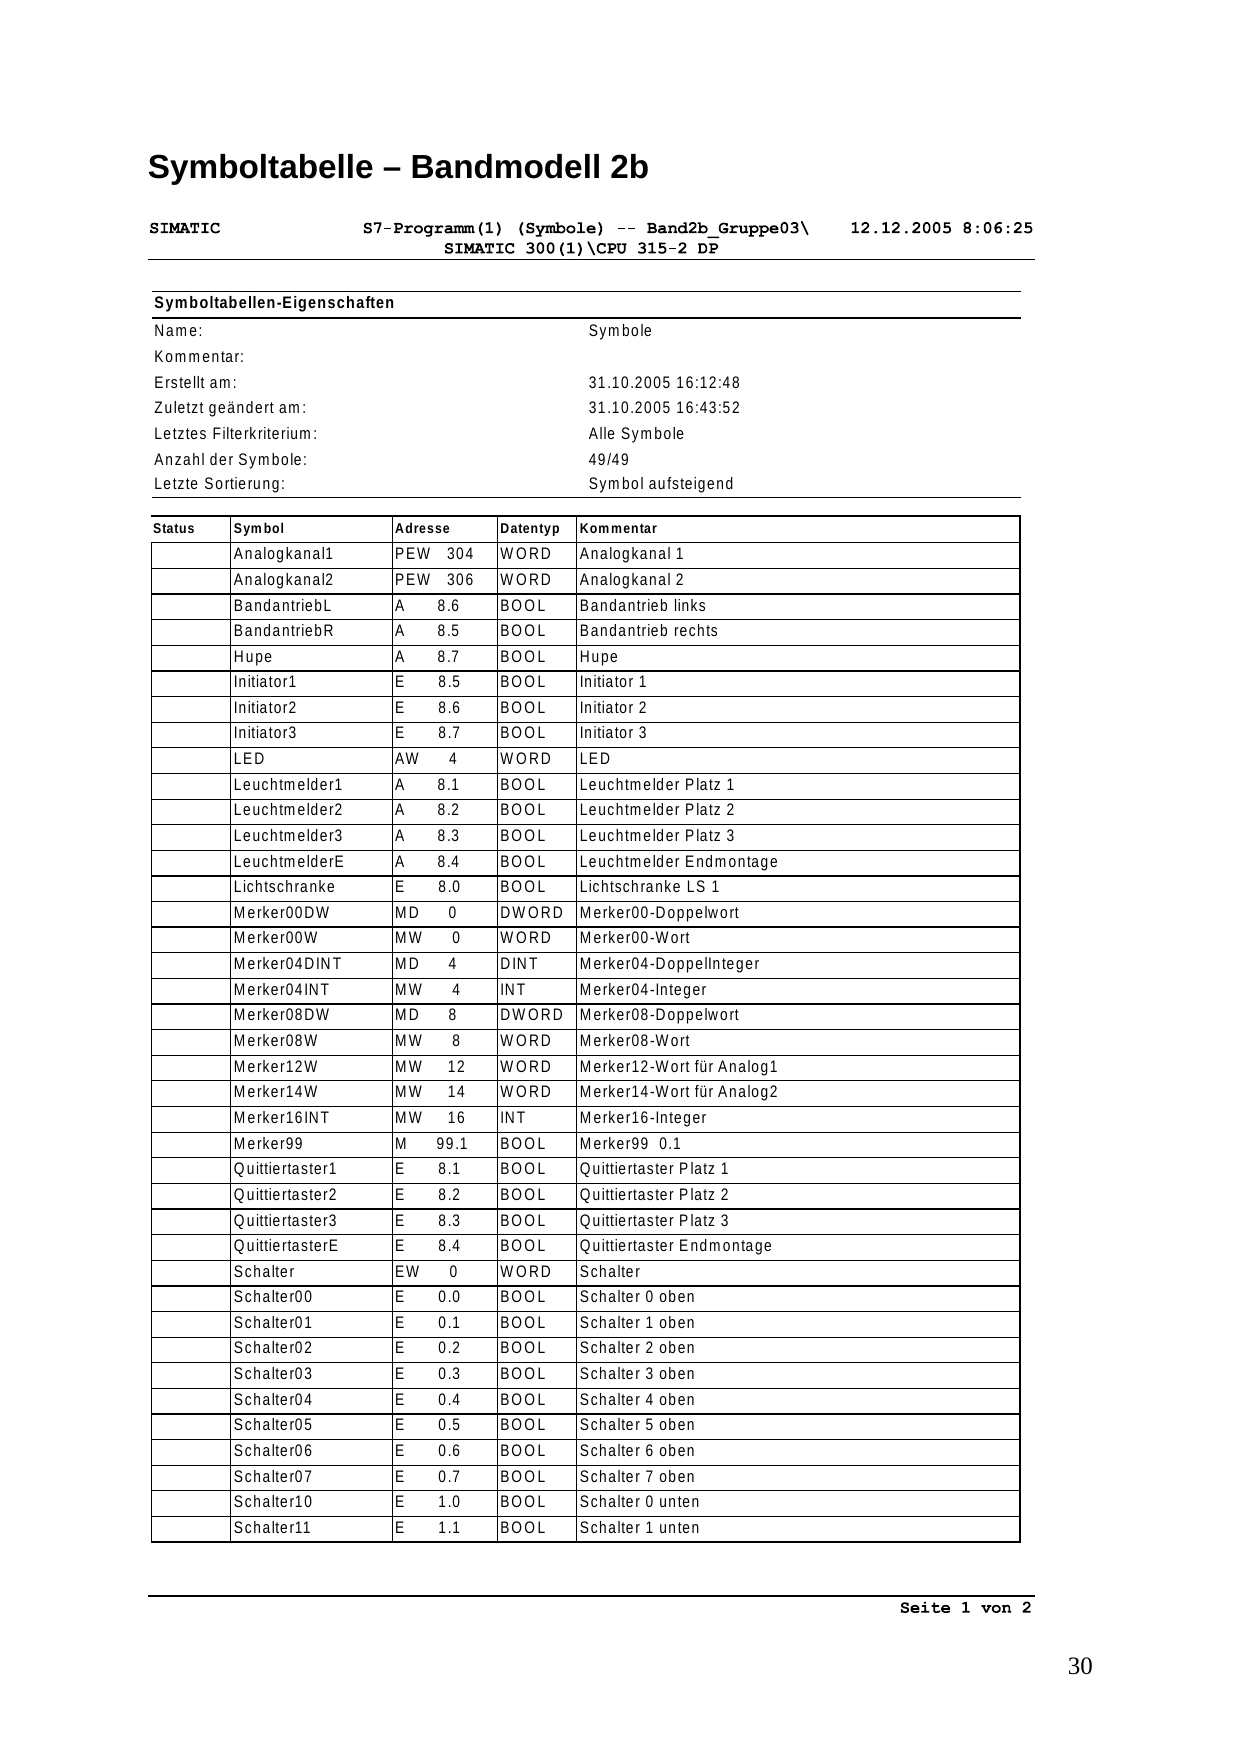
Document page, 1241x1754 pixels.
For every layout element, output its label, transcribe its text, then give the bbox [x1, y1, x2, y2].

subtitle Symboltabelle – Bandmodell 2b [148, 148, 1093, 186]
